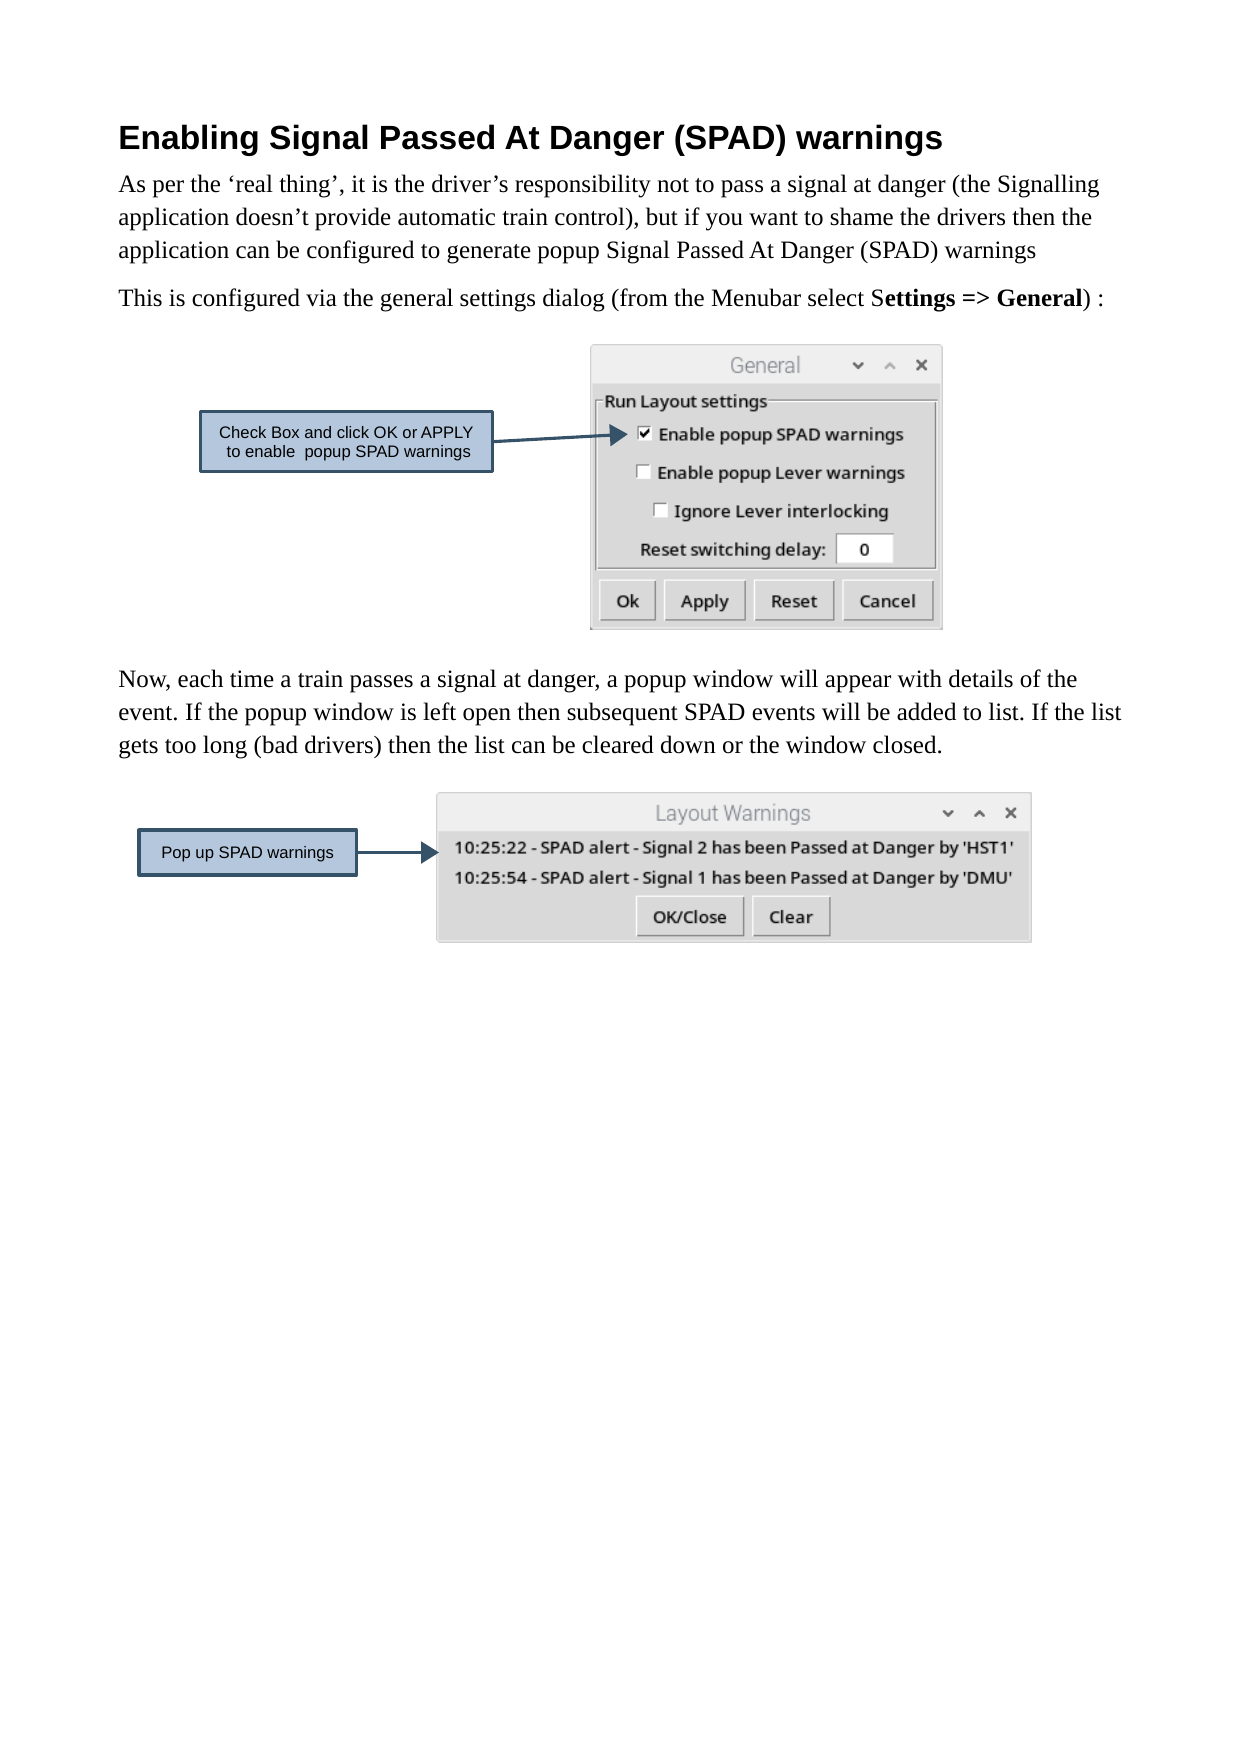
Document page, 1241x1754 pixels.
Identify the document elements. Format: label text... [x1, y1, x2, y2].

subtitle Enabling Signal Passed At Danger (SPAD) warnings [118, 118, 1122, 157]
text As per the ‘real thing’, it is the driver’s responsibility not to pass a signal at danger (the Signalling application doesn’t provide automatic train control), but if you want to shame the drivers then the application can be configured to generate popup Signal Passed At Danger (SPAD) warnings [118, 169, 1122, 264]
text Now, each time a train passes a signal at danger, a popup window will appear with details of the event. If the popup window is left open then subsequent SPAD events will be added to list. If the list gets too long (bad drivers) then the list can be cleared down or the window closed. [118, 664, 1122, 758]
picture [436, 792, 1032, 943]
text This is configured via the general settings dialog (from the Menubar select Settings => General) : [118, 283, 1122, 312]
picture [590, 344, 943, 630]
